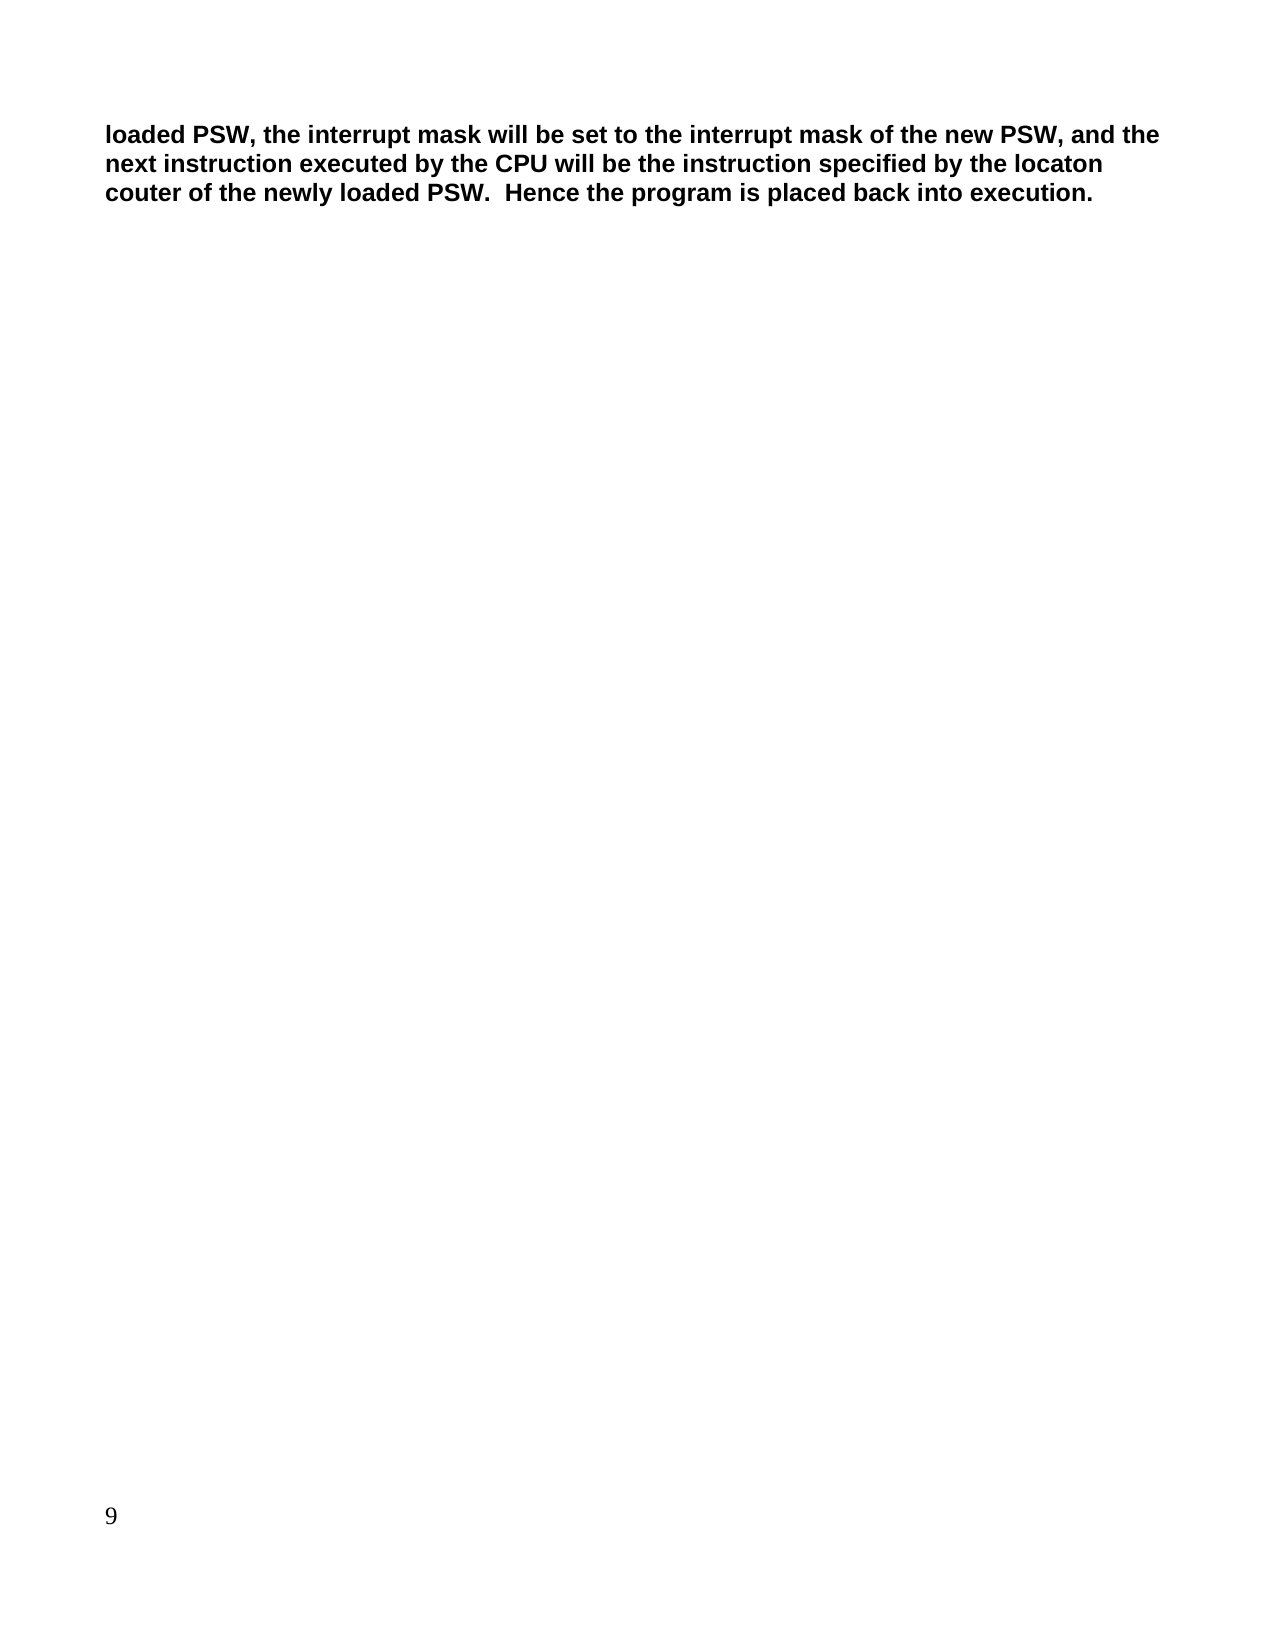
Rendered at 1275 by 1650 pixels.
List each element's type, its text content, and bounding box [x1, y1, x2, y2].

title loaded PSW, the interrupt mask will be set to the interrupt mask of the new PSW, and the next instruction executed by the CPU will be the instruction specified by the locaton couter of the newly loaded PSW. Hence the program is placed back into execution. [105, 120, 1170, 206]
